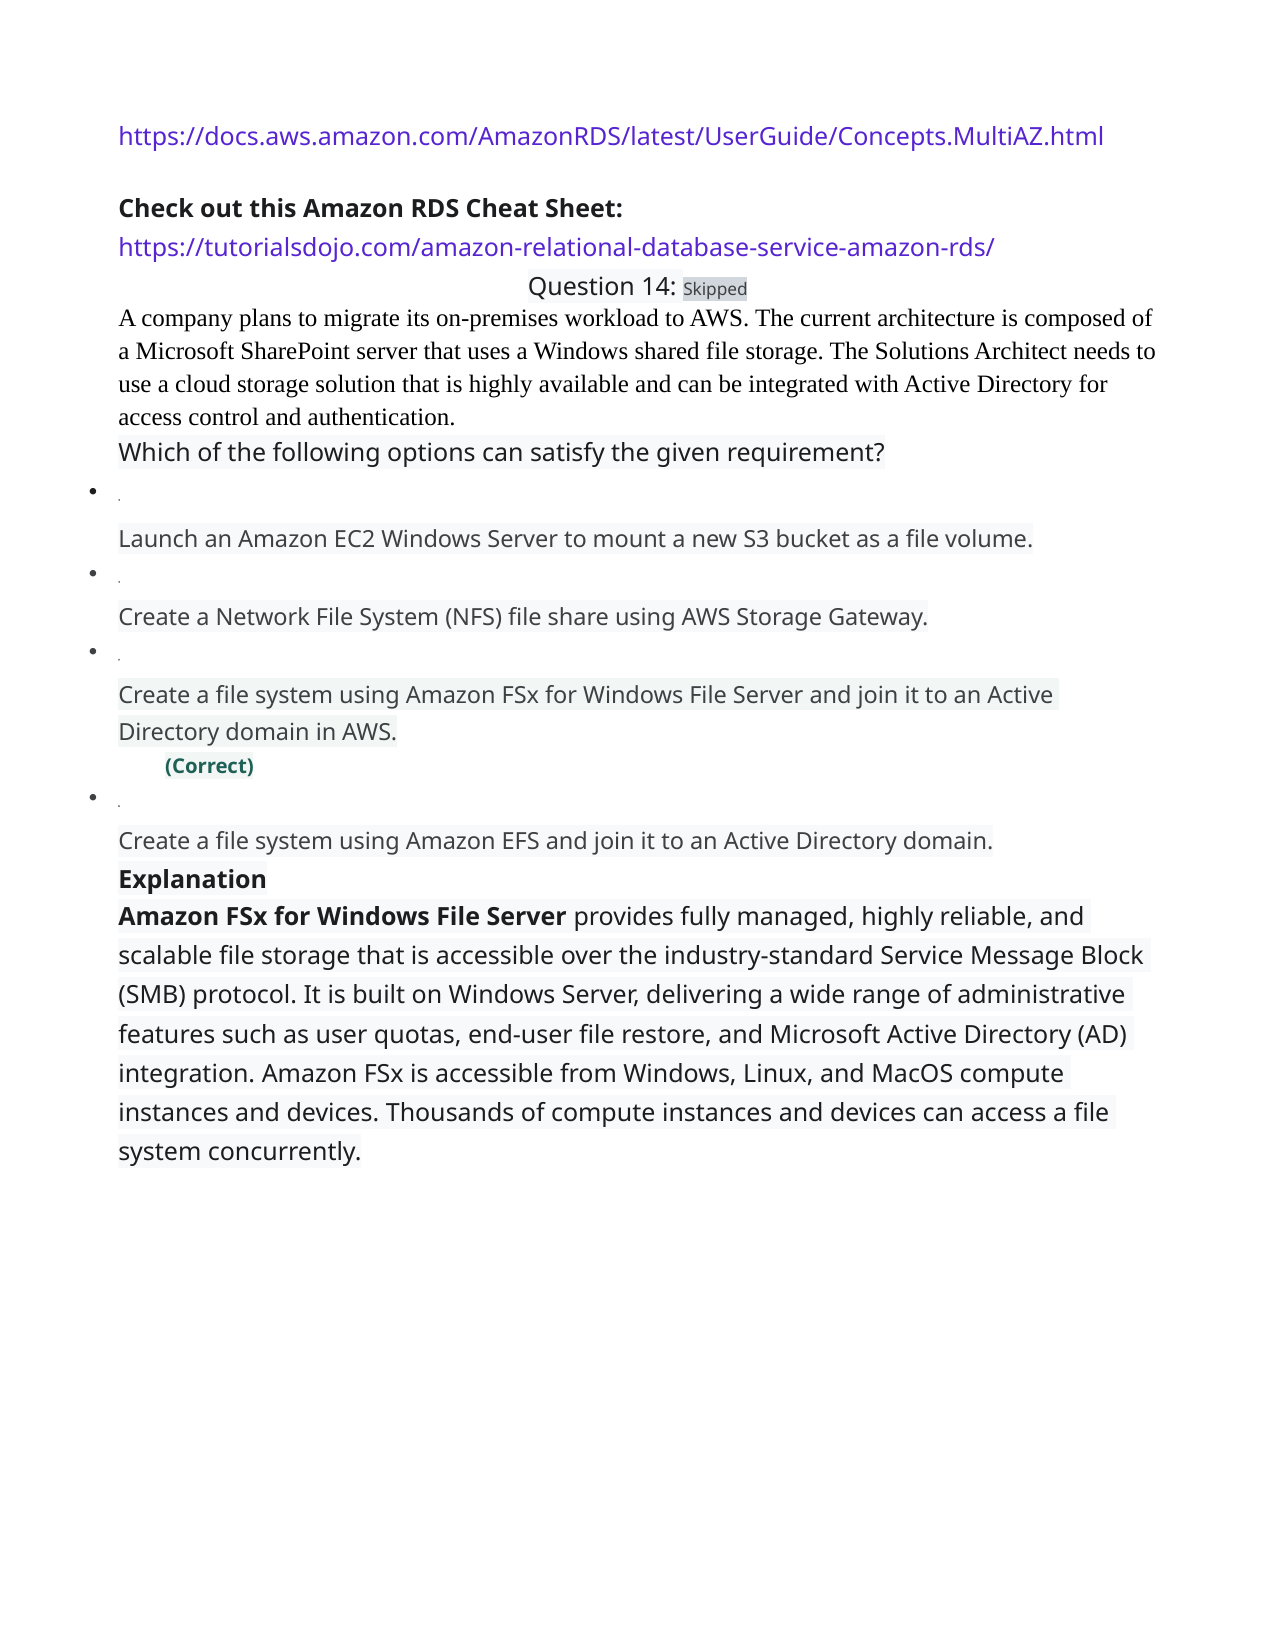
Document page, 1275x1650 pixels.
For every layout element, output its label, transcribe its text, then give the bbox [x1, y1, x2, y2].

text Check out this Amazon RDS Cheat Sheet: [118, 190, 1157, 224]
text Question 14: Skipped [118, 269, 1157, 303]
list ​ [118, 474, 1157, 508]
list (Correct) [165, 752, 1157, 779]
text A company plans to migrate its on-premises workload to AWS. The current architecture is composed of a Microsoft SharePoint server that uses a Windows shared file storage. The Solutions Architect needs to use a cloud storage solution that is highly available and can be integrated with Active Directory for access control and authentication. [118, 303, 1157, 431]
text https://docs.aws.amazon.com/AmazonRDS/latest/UserGuide/Concepts.MultiAZ.html [118, 118, 1157, 152]
list Create a file system using Amazon FSx for Windows File Server and join it to an Active Directory domain in AWS. [118, 678, 1157, 747]
list ​ [118, 637, 1157, 666]
text https://tutorialsdojo.com/amazon-relational-database-service-amazon-rds/ [118, 229, 1157, 263]
text Amazon FSx for Windows File Server provides fully managed, highly reliable, and scalable file storage that is accessible over the industry-standard Service Message Block (SMB) protocol. It is built on Windows Server, delivering a wide range of administrative features such as user quotas, end-user file restore, and Microsoft Active Directory (AD) integration. Amazon FSx is accessible from Windows, Linux, and MacOS compute instances and devices. Thousands of compute instances and devices can access a file system concurrently. [118, 899, 1157, 1168]
list Launch an Amazon EC2 Windows Server to mount a new S3 bucket as a file volume. [118, 523, 1157, 554]
list ​ [118, 559, 1157, 588]
text Which of the following options can satisfy the given requirement? [118, 435, 1157, 469]
list Create a Network File System (NFS) file share using AWS Storage Gateway. [118, 600, 1157, 632]
subtitle Explanation [118, 861, 1157, 895]
list ​ [118, 783, 1157, 812]
list Create a file system using Amazon EFS and join it to an Active Directory domain. [118, 824, 1157, 857]
